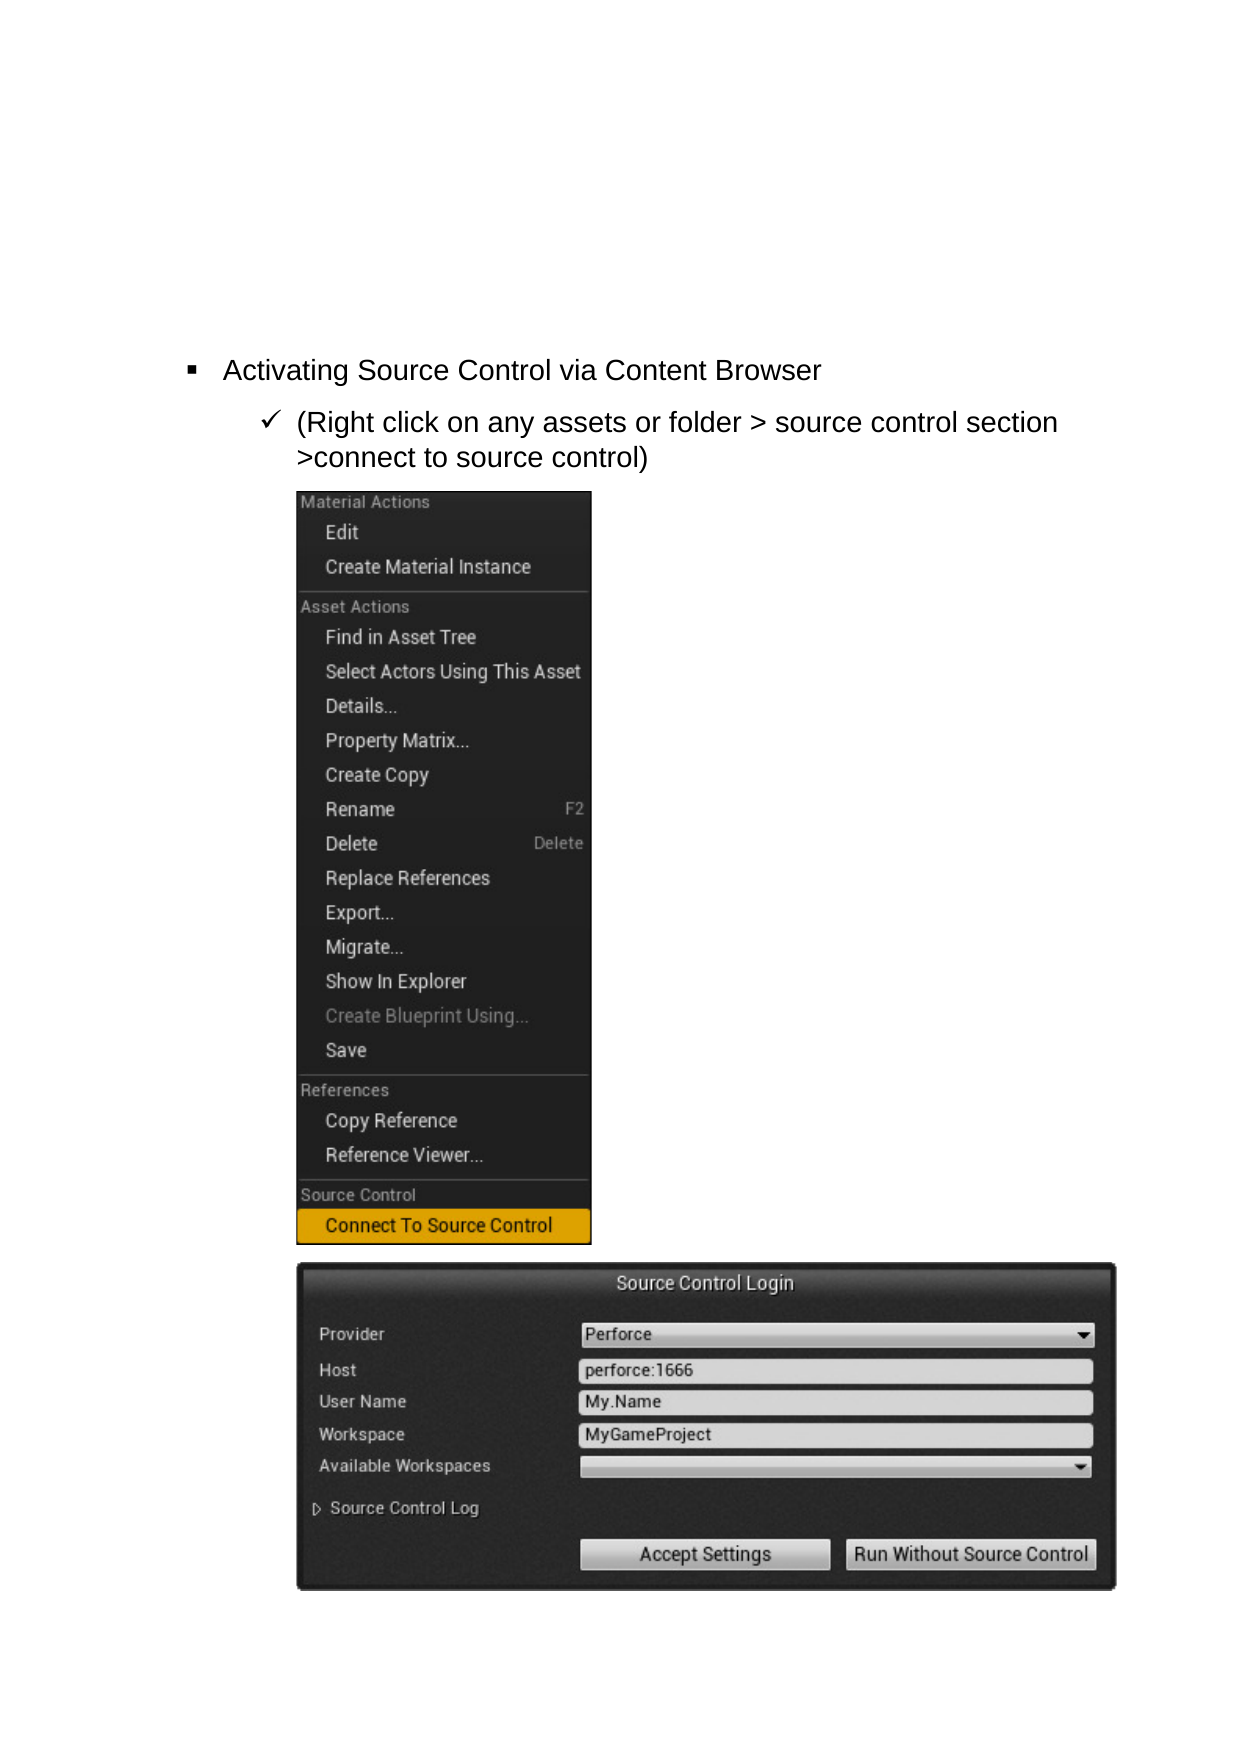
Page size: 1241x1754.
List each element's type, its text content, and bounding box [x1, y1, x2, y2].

list Activating Source Control via Content Browser [185, 353, 1093, 387]
list (Right click on any assets or folder > source control section >connect to source control) [259, 405, 1093, 474]
